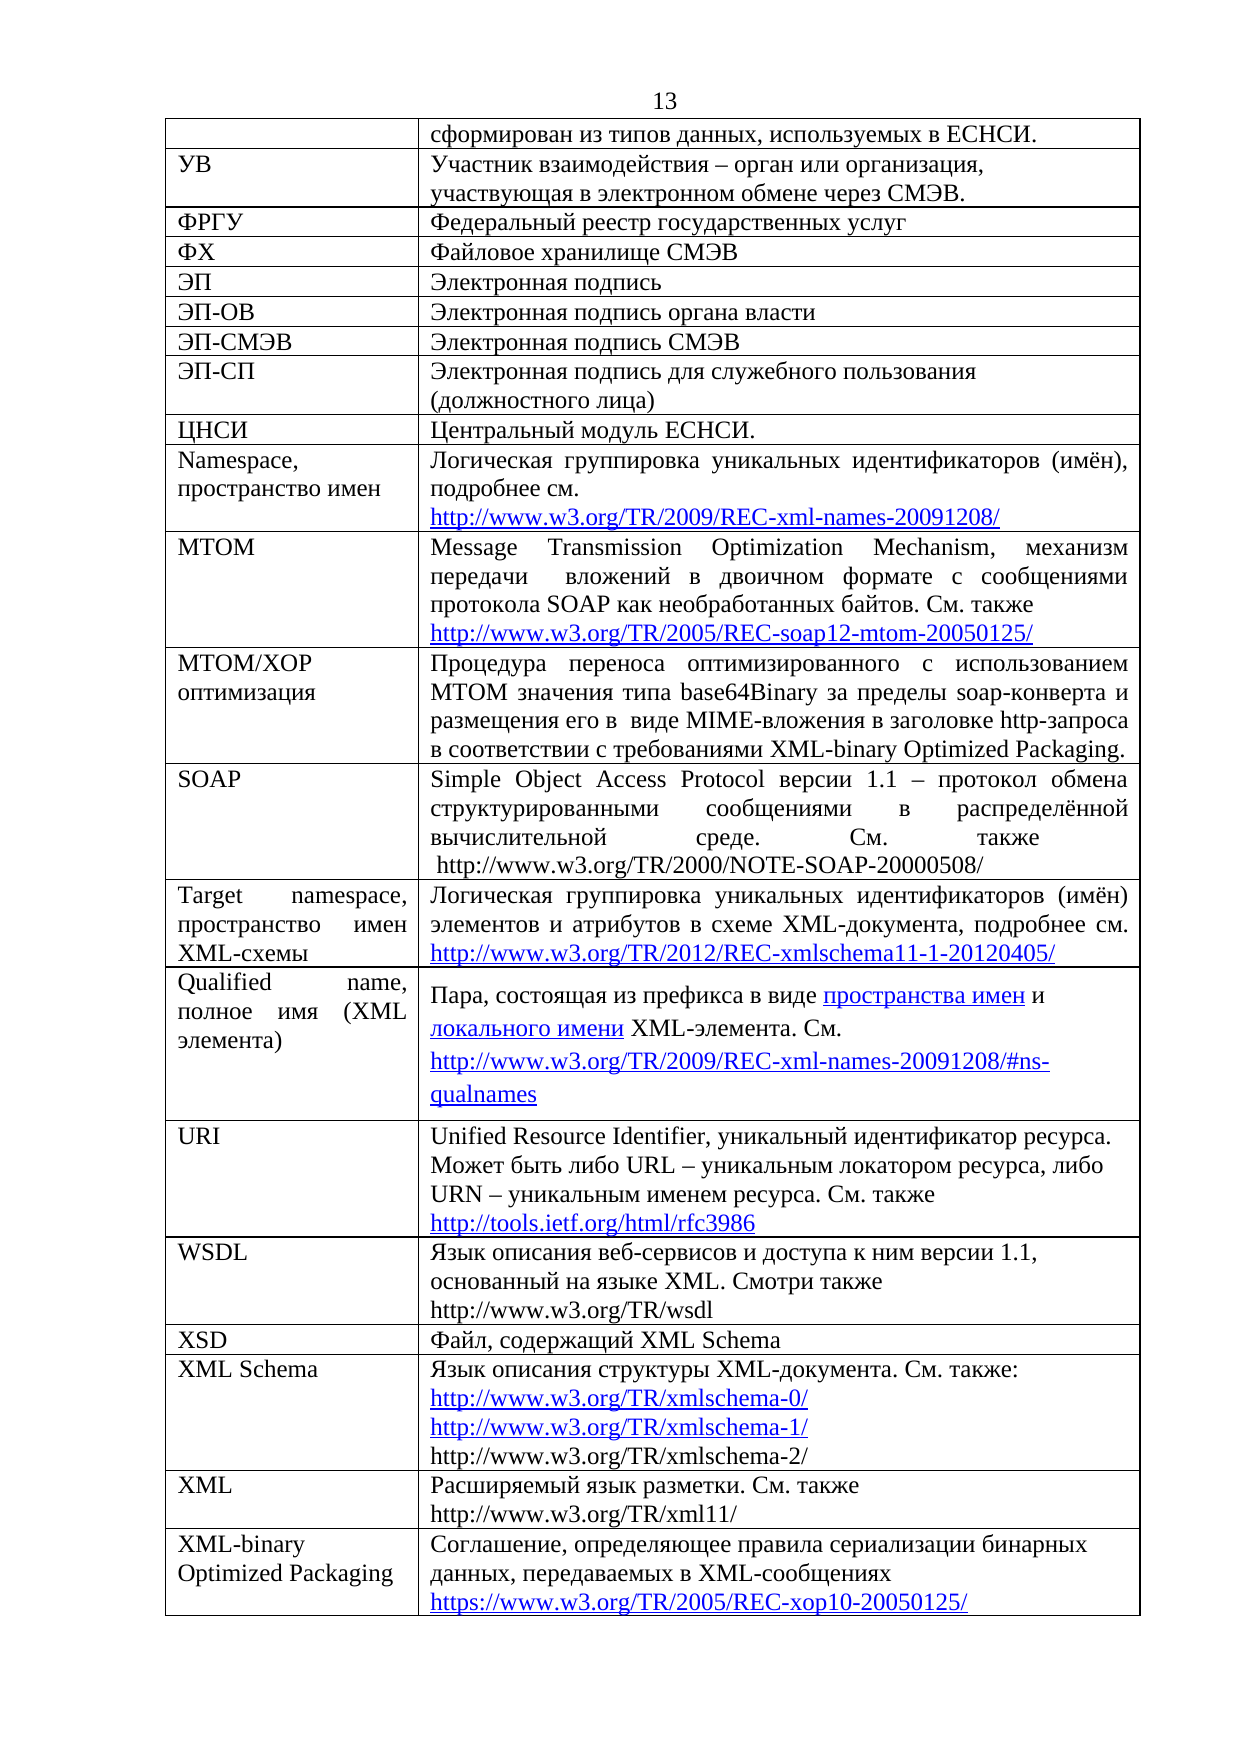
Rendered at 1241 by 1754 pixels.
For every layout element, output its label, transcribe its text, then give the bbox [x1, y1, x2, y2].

table_cell Логическая группировка уникальных идентификаторов (имён) элементов и атрибутов в схеме XML-документа, подробнее см. http://www.w3.org/TR/2012/REC-xmlschema11-1-20120405/ [419, 880, 1139, 966]
table_cell Соглашение, определяющее правила сериализации бинарных данных, передаваемых в XML-сообщениях https://www.w3.org/TR/2005/REC-xop10-20050125/ [419, 1529, 1139, 1615]
table_cell Федеральный реестр государственных услуг [419, 208, 1139, 236]
table_cell MTOM [166, 532, 418, 647]
table_cell Электронная подпись органа власти [419, 297, 1139, 326]
table_cell Qualified name, полное имя (XML элемента) [166, 968, 418, 1120]
table_cell Процедура переноса оптимизированного с использованием MTOM значения типа base64Binary за пределы soap-конверта и размещения его в виде MIME-вложения в заголовке http-запроса в соответствии с требованиями XML-binary Optimized Packaging. [419, 648, 1139, 763]
table_cell Файл, содержащий XML Schema [419, 1325, 1139, 1353]
table_cell SOAP [166, 764, 418, 879]
table_cell MTOM/XOP оптимизация [166, 648, 418, 763]
table_cell URI [166, 1121, 418, 1236]
table_cell Расширяемый язык разметки. См. также http://www.w3.org/TR/xml11/ [419, 1471, 1139, 1528]
table_cell Unified Resource Identifier, уникальный идентификатор ресурса. Может быть либо URL – уникальным локатором ресурса, либо URN – уникальным именем ресурса. См. также http://tools.ietf.org/html/rfc3986 [419, 1121, 1139, 1236]
table_cell сформирован из типов данных, используемых в ЕСНСИ. [419, 119, 1139, 148]
table_cell Логическая группировка уникальных идентификаторов (имён), подробнее см. http://www.w3.org/TR/2009/REC-xml-names-20091208/ [419, 445, 1139, 531]
table_cell Файловое хранилище СМЭВ [419, 237, 1139, 266]
table_cell Namespace, пространство имен [166, 445, 418, 531]
table_cell УВ [166, 149, 418, 206]
table_cell XML-binary Optimized Packaging [166, 1529, 418, 1615]
table_cell [166, 119, 418, 148]
table_cell XSD [166, 1325, 418, 1353]
table_cell WSDL [166, 1238, 418, 1324]
table_cell Target namespace, пространство имен XML-схемы [166, 880, 418, 966]
table_cell ЦНСИ [166, 415, 418, 444]
table_cell XML [166, 1471, 418, 1528]
table_cell Simple Object Access Protocol версии 1.1 – протокол обмена структурированными сообщениями в распределённой вычислительной среде. См. также http://www.w3.org/TR/2000/NOTE-SOAP-20000508/ [419, 764, 1139, 879]
table_cell Электронная подпись СМЭВ [419, 327, 1139, 355]
table_cell Язык описания веб-сервисов и доступа к ним версии 1.1, основанный на языке XML. Смотри также http://www.w3.org/TR/wsdl [419, 1238, 1139, 1324]
table_cell ЭП [166, 267, 418, 296]
table_cell Центральный модуль ЕСНСИ. [419, 415, 1139, 444]
table_cell Язык описания структуры XML-документа. См. также: http://www.w3.org/TR/xmlschema-0/ http://www.w3.org/TR/xmlschema-1/ http://www.w3.org/TR/xmlschema-2/ [419, 1355, 1139, 1469]
table_cell ЭП-ОВ [166, 297, 418, 326]
table_cell ЭП-СП [166, 356, 418, 414]
table_cell ФХ [166, 237, 418, 266]
table_cell Пара, состоящая из префикса в виде пространства имен и локального имени XML-элемента. См. http://www.w3.org/TR/2009/REC-xml-names-20091208/#ns-qualnames [419, 968, 1139, 1120]
table_cell Участник взаимодействия – орган или организация, участвующая в электронном обмене через СМЭВ. [419, 149, 1139, 206]
table_cell XML Schema [166, 1355, 418, 1469]
table_cell ФРГУ [166, 208, 418, 236]
table_cell Электронная подпись для служебного пользования (должностного лица) [419, 356, 1139, 414]
table_cell Message Transmission Optimization Mechanism, механизм передачи вложений в двоичном формате с сообщениями протокола SOAP как необработанных байтов. См. также http://www.w3.org/TR/2005/REC-soap12-mtom-20050125/ [419, 532, 1139, 647]
table_cell ЭП-СМЭВ [166, 327, 418, 355]
table_cell Электронная подпись [419, 267, 1139, 296]
